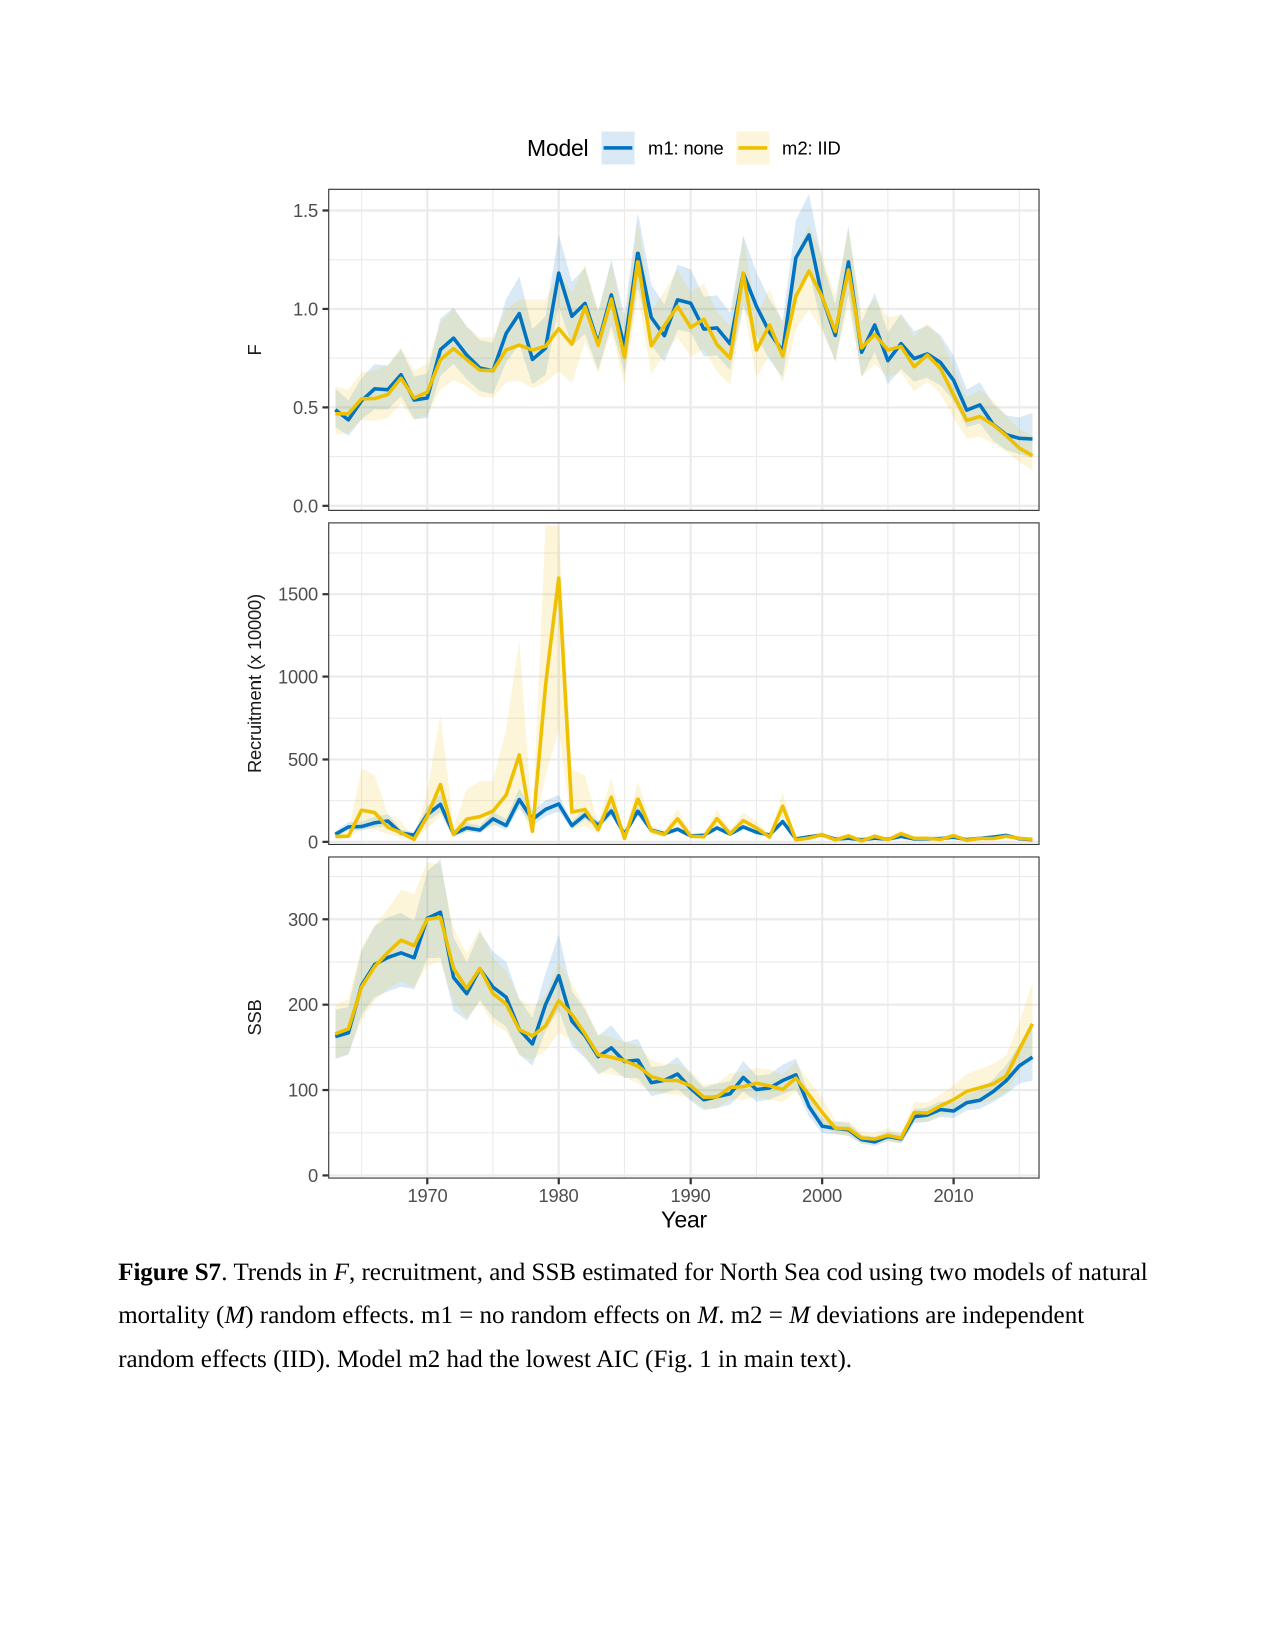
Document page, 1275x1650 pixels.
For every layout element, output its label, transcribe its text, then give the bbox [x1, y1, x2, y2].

text Figure S7. Trends in F, recruitment, and SSB estimated for North Sea cod using two models of natural mortality (M) random effects. m1 = no random effects on M. m2 = M deviations are independent random effects (IID). Model m2 had the lowest AIC (Fig. 1 in main text). [118, 1257, 1157, 1372]
picture [225, 118, 1050, 1244]
